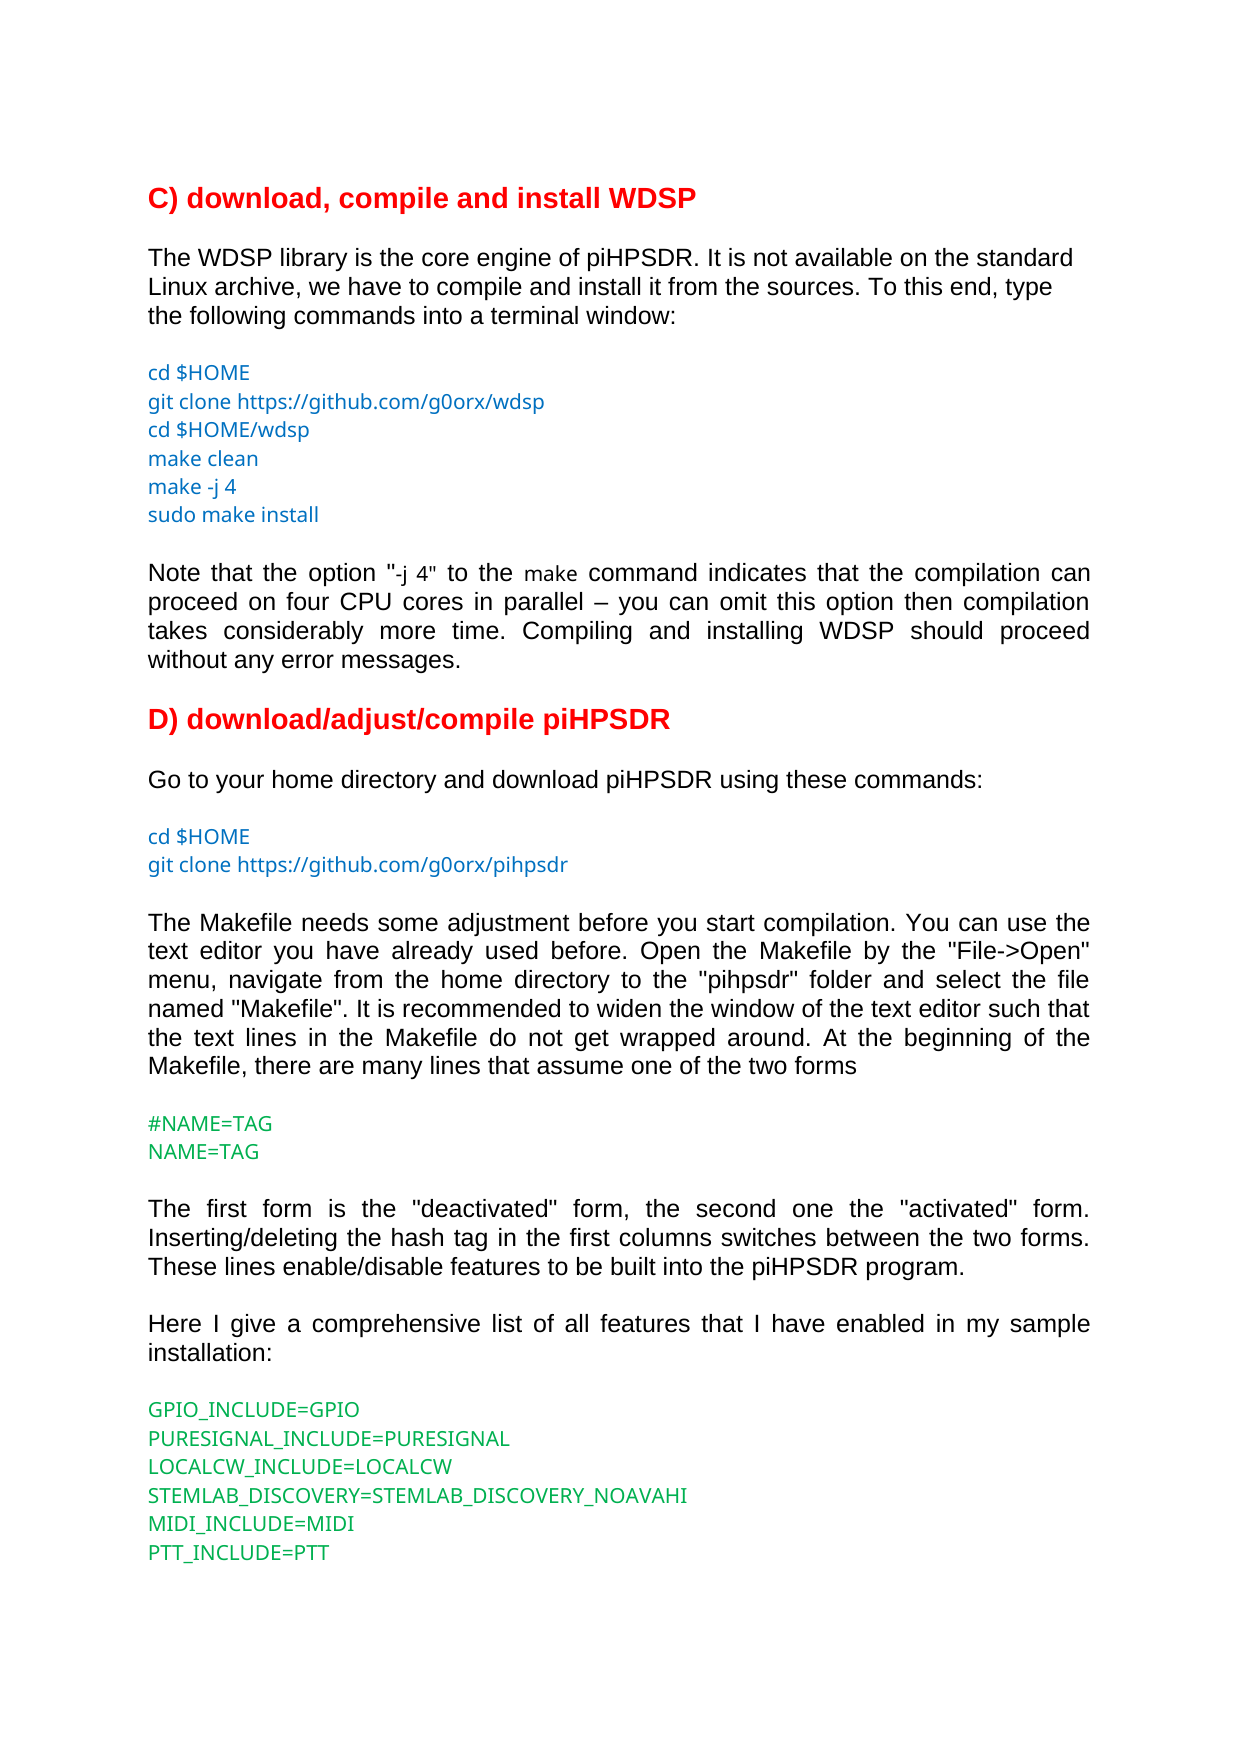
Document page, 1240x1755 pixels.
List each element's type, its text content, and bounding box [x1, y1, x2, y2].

text make -j 4 [148, 472, 1092, 501]
text GPIO_INCLUDE=GPIO [148, 1396, 1092, 1424]
text cd $HOME/wdsp [148, 415, 1092, 444]
text PURESIGNAL_INCLUDE=PURESIGNAL [148, 1424, 1092, 1452]
text cd $HOME [148, 822, 1092, 851]
text STEMLAB_DISCOVERY=STEMLAB_DISCOVERY_NOAVAHI [148, 1481, 1092, 1509]
text git clone https://github.com/g0orx/pihpsdr [148, 851, 1092, 879]
text make clean [148, 444, 1092, 472]
text The Makefile needs some adjustment before you start compilation. You can use the text editor you have already used before. Open the Makefile by the "File->Open" menu, navigate from the home directory to the "pihpsdr" folder and select the file named "Makefile". It is recommended to widen the window of the text editor such that the text lines in the Makefile do not get wrapped around. At the beginning of the Makefile, there are many lines that assume one of the two forms [148, 907, 1092, 1080]
text PTT_INCLUDE=PTT [148, 1538, 1092, 1566]
text C) download, compile and install WDSP [148, 181, 1092, 215]
text #NAME=TAG [148, 1109, 1092, 1137]
text The first form is the "deactivated" form, the second one the "activated" form. Inserting/deleting the hash tag in the first columns switches between the two forms. These lines enable/disable features to be built into the piHPSDR program. [148, 1194, 1092, 1281]
text Note that the option "-j 4" to the make command indicates that the compilation can proceed on four CPU cores in parallel – you can omit this option then compilation takes considerably more time. Compiling and installing WDSP should proceed without any error messages. [148, 558, 1092, 674]
text MIDI_INCLUDE=MIDI [148, 1509, 1092, 1538]
text The WDSP library is the core engine of piHPSDR. It is not available on the standard Linux archive, we have to compile and install it from the sources. To this end, type the following commands into a terminal window: [148, 243, 1092, 330]
text D) download/adjust/compile piHPSDR [148, 702, 1092, 736]
text git clone https://github.com/g0orx/wdsp [148, 387, 1092, 415]
text Here I give a comprehensive list of all features that I have enabled in my sample installation: [148, 1309, 1092, 1367]
text NAME=TAG [148, 1137, 1092, 1166]
text cd $HOME [148, 358, 1092, 387]
text LOCALCW_INCLUDE=LOCALCW [148, 1452, 1092, 1481]
text Go to your home directory and download piHPSDR using these commands: [148, 765, 1092, 793]
text sudo make install [148, 501, 1092, 529]
